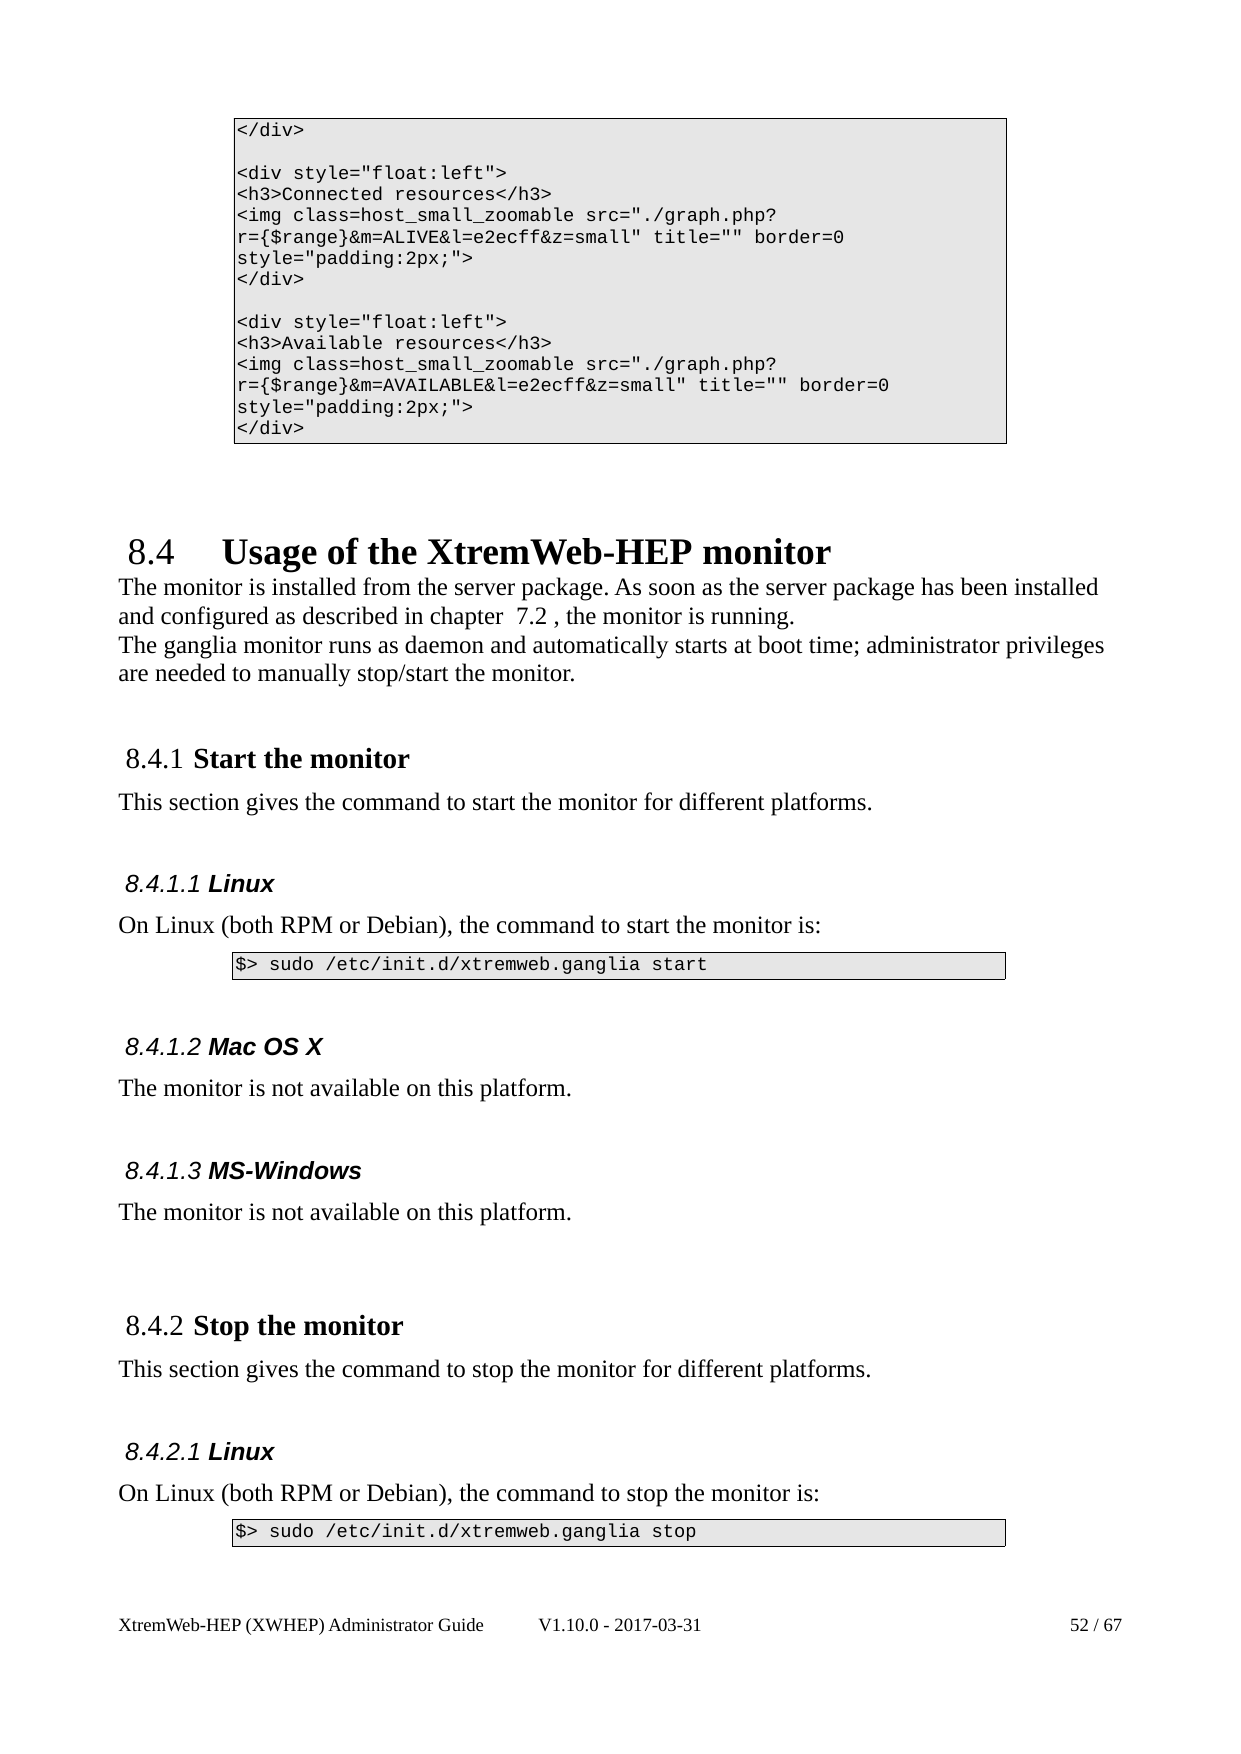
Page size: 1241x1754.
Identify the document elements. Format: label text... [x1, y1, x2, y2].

text $> sudo /etc/init.d/xtremweb.ganglia start [233, 953, 1005, 979]
subtitle Stop the monitor [118, 1308, 1122, 1342]
subtitle Usage of the XtremWeb-HEP monitor [118, 529, 1122, 572]
text $> sudo /etc/init.d/xtremweb.ganglia stop [233, 1520, 1005, 1546]
text </div> [235, 416, 1006, 443]
text <img class=host_small_zoomable src="./graph.php?r={$range}&m=ALIVE&l=e2ecff&z=small" title="" border=0 style="padding:2px;"> [235, 203, 1006, 267]
text On Linux (both RPM or Debian), the command to start the monitor is: [118, 911, 1122, 939]
text The monitor is not available on this platform. [118, 1197, 1122, 1226]
text The monitor is installed from the server package. As soon as the server package has been installed and configured as described in chapter 7.2, the monitor is running. [118, 572, 1122, 630]
text The ganglia monitor runs as daemon and automatically starts at boot time; administrator privileges are needed to manually stop/start the monitor. [118, 630, 1122, 687]
subtitle Start the monitor [118, 741, 1122, 774]
text The monitor is not available on this platform. [118, 1073, 1122, 1102]
subtitle Linux [118, 869, 1122, 898]
text </div> [235, 267, 1006, 288]
text <h3>Connected resources</h3> [235, 182, 1006, 203]
text This section gives the command to stop the monitor for different platforms. [118, 1354, 1122, 1383]
text <img class=host_small_zoomable src="./graph.php?r={$range}&m=AVAILABLE&l=e2ecff&z=small" title="" border=0 style="padding:2px;"> [235, 352, 1006, 416]
subtitle Mac OS X [118, 1032, 1122, 1061]
text </div> [235, 119, 1006, 139]
subtitle Linux [118, 1437, 1122, 1465]
text <div style="float:left"> [235, 309, 1006, 331]
subtitle MS-Windows [118, 1156, 1122, 1184]
text <div style="float:left"> [235, 161, 1006, 182]
text On Linux (both RPM or Debian), the command to stop the monitor is: [118, 1478, 1122, 1507]
text This section gives the command to start the monitor for different platforms. [118, 787, 1122, 816]
text <h3>Available resources</h3> [235, 331, 1006, 352]
